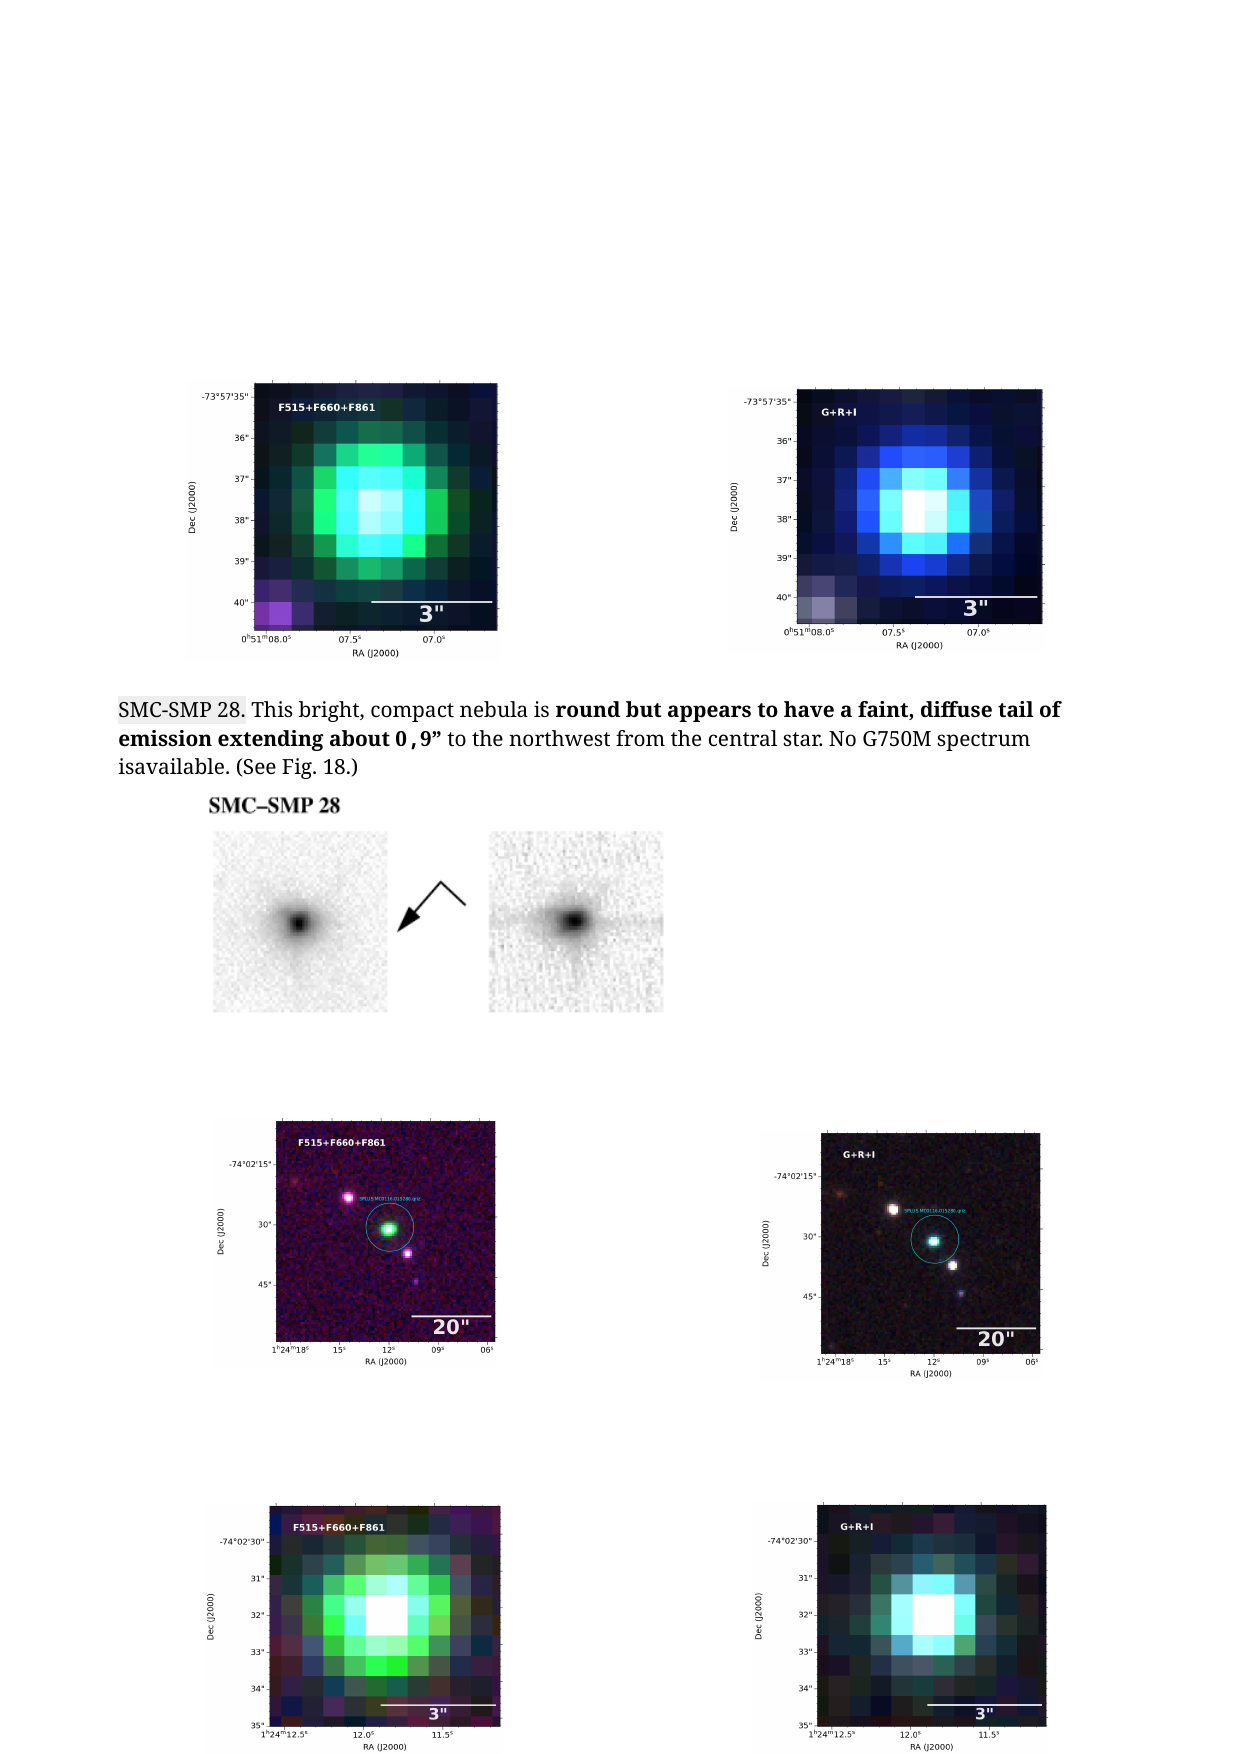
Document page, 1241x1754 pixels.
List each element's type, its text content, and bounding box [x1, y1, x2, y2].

picture [752, 1502, 1048, 1754]
picture [727, 387, 1045, 653]
picture [205, 1503, 503, 1754]
picture [185, 380, 500, 661]
text SMC-SMP 28. This bright, compact nebula is round but appears to have a faint, diffuse tail of emission extending about 0,9” to the northwest from the central star. No G750M spectrum isavailable. (See Fig. 18.) [118, 696, 1122, 781]
picture [759, 1130, 1043, 1381]
picture [201, 790, 676, 1025]
picture [214, 1118, 498, 1369]
